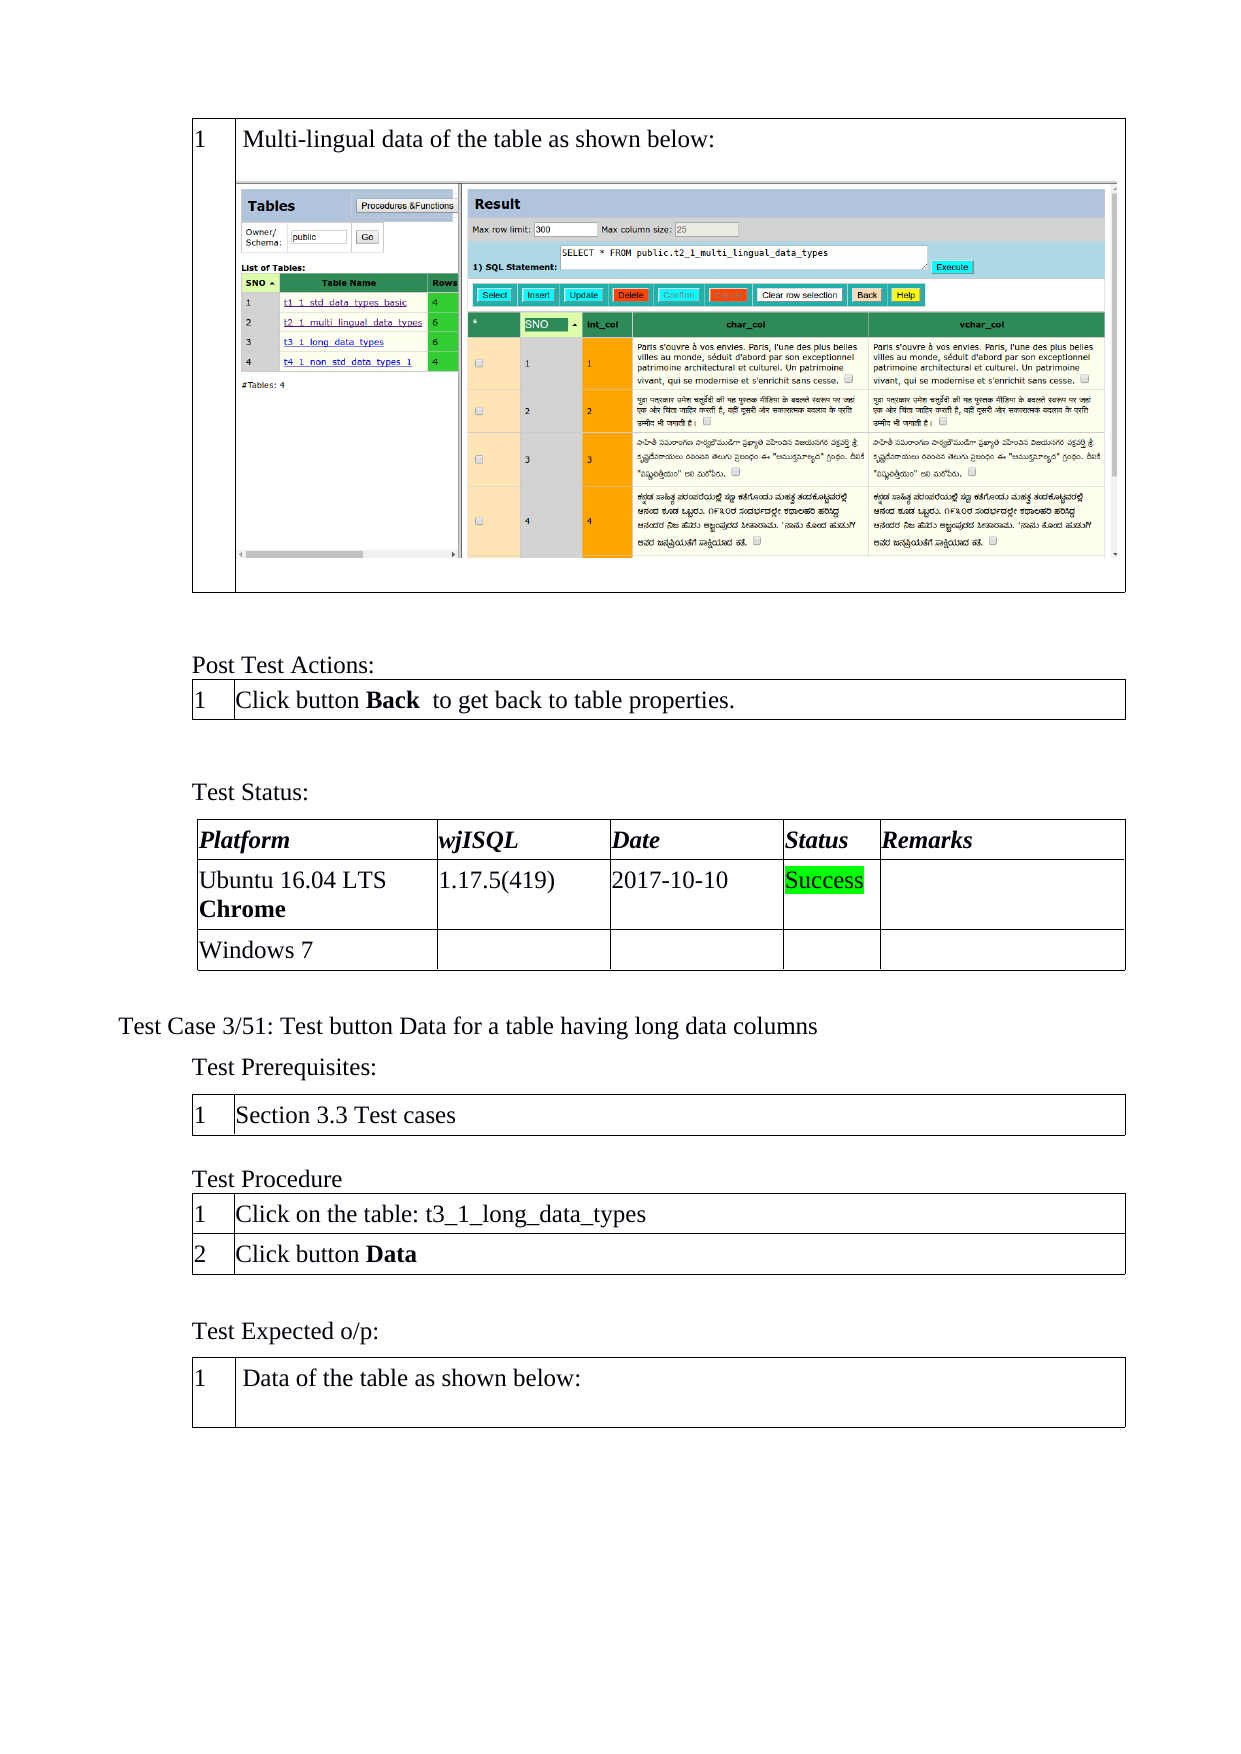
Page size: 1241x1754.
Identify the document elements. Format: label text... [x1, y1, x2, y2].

table_cell [784, 930, 880, 969]
text Test Procedure [118, 1164, 1122, 1192]
table_header Click on the table: t3_1_long_data_types [235, 1194, 1125, 1233]
table_cell Click button Data [235, 1234, 1125, 1274]
text Test Case 3/51: Test button Data for a table having long data columns [118, 1011, 1122, 1040]
table_cell 1.17.5(419) [438, 860, 610, 929]
table_cell [438, 930, 610, 969]
table_header 1 [193, 1194, 234, 1233]
table_header 1 [193, 680, 234, 719]
table_header Remarks [881, 820, 1125, 859]
table_cell Windows 7 [198, 930, 437, 969]
table_header 1 [193, 1358, 235, 1426]
table_cell Success [784, 860, 880, 929]
table_header 1 [193, 119, 235, 592]
table_cell 2017-10-10 [611, 860, 783, 929]
table_header Multi-lingual data of the table as shown below: [236, 119, 1125, 592]
table_header Platform [198, 820, 437, 859]
table_header Status [784, 820, 880, 859]
table_header Data of the table as shown below: [236, 1358, 1125, 1426]
table_cell 2 [193, 1234, 234, 1274]
table_cell [611, 930, 783, 969]
table_header Section 3.3 Test cases [235, 1095, 1125, 1134]
text Post Test Actions: [118, 650, 1122, 678]
table_header Date [611, 820, 783, 859]
text Test Expected o/p: [118, 1316, 1122, 1344]
text Test Status: [118, 777, 1122, 806]
text Test Prerequisites: [118, 1052, 1122, 1081]
table_header Click button Back to get back to table properties. [235, 680, 1125, 719]
table_cell [881, 859, 1125, 929]
table_header 1 [193, 1095, 234, 1134]
table_cell [881, 929, 1125, 969]
table_header wjISQL [438, 820, 610, 859]
table_cell Ubuntu 16.04 LTS Chrome [198, 860, 437, 929]
picture [236, 181, 1117, 558]
